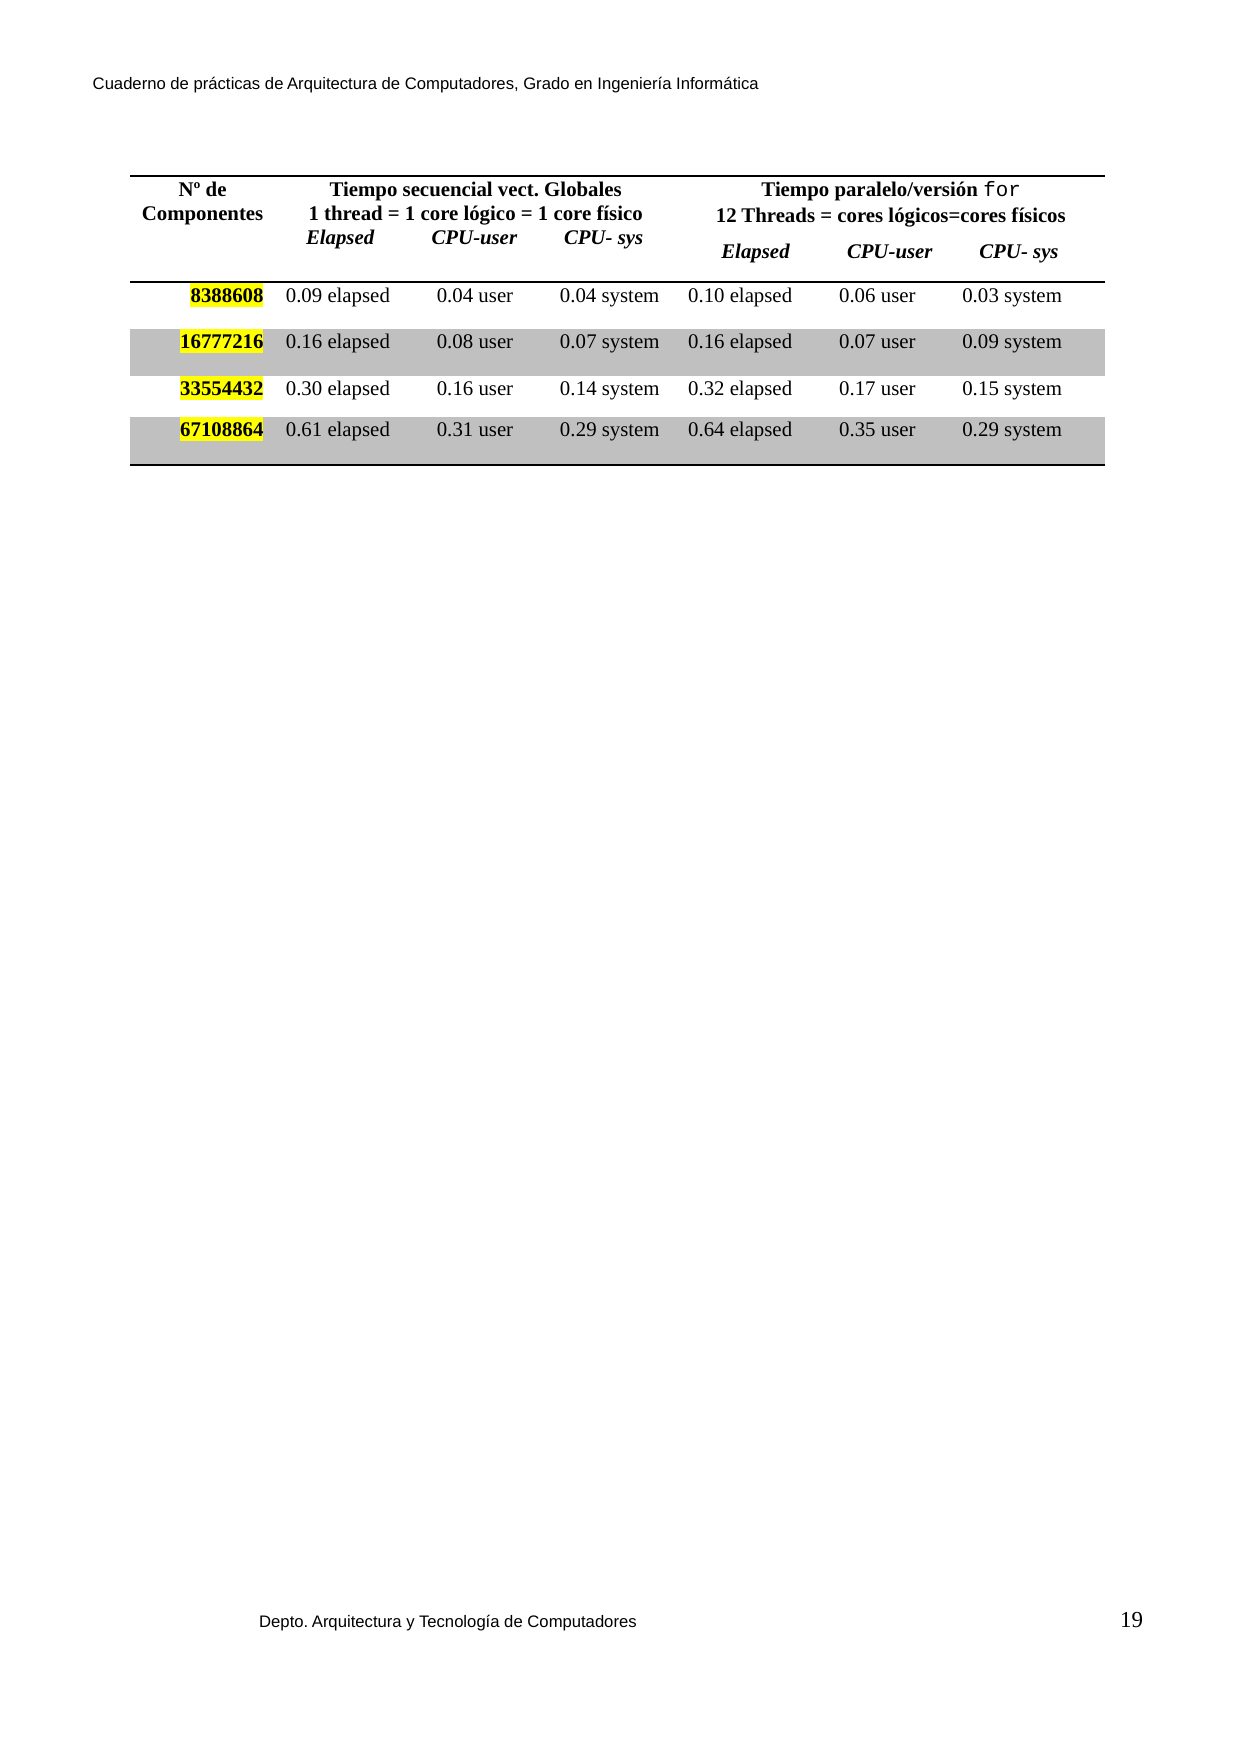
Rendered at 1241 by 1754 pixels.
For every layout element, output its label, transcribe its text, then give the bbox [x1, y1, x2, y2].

table_cell 8388608 [130, 283, 274, 329]
table_cell 16777216 [130, 329, 274, 376]
table_header Tiempo secuencial vect. Globales 1 thread = 1 core lógico = 1 core físico Elapsed CPU-user CPU- sys [274, 177, 677, 281]
table_cell 0.61 elapsed 0.31 user 0.29 system [274, 417, 677, 464]
table_cell [81, 148, 1138, 496]
table_header Tiempo paralelo/versión for 12 Threads = cores lógicos=cores físicos Elapsed CPU-user CPU- sys [677, 177, 1105, 281]
table_cell 0.16 elapsed 0.07 user 0.09 system [677, 329, 1105, 376]
table_cell 0.16 elapsed 0.08 user 0.07 system [274, 329, 677, 376]
table_cell 33554432 [130, 376, 274, 417]
table_cell 0.64 elapsed 0.35 user 0.29 system [677, 417, 1105, 464]
table_cell 0.30 elapsed 0.16 user 0.14 system [274, 376, 677, 417]
table_header Nº de Componentes [130, 177, 274, 281]
table_cell 0.10 elapsed 0.06 user 0.03 system [677, 283, 1105, 329]
table_cell 0.32 elapsed 0.17 user 0.15 system [677, 376, 1105, 417]
table_cell 0.09 elapsed 0.04 user 0.04 system [274, 283, 677, 329]
table_cell 67108864 [130, 417, 274, 464]
